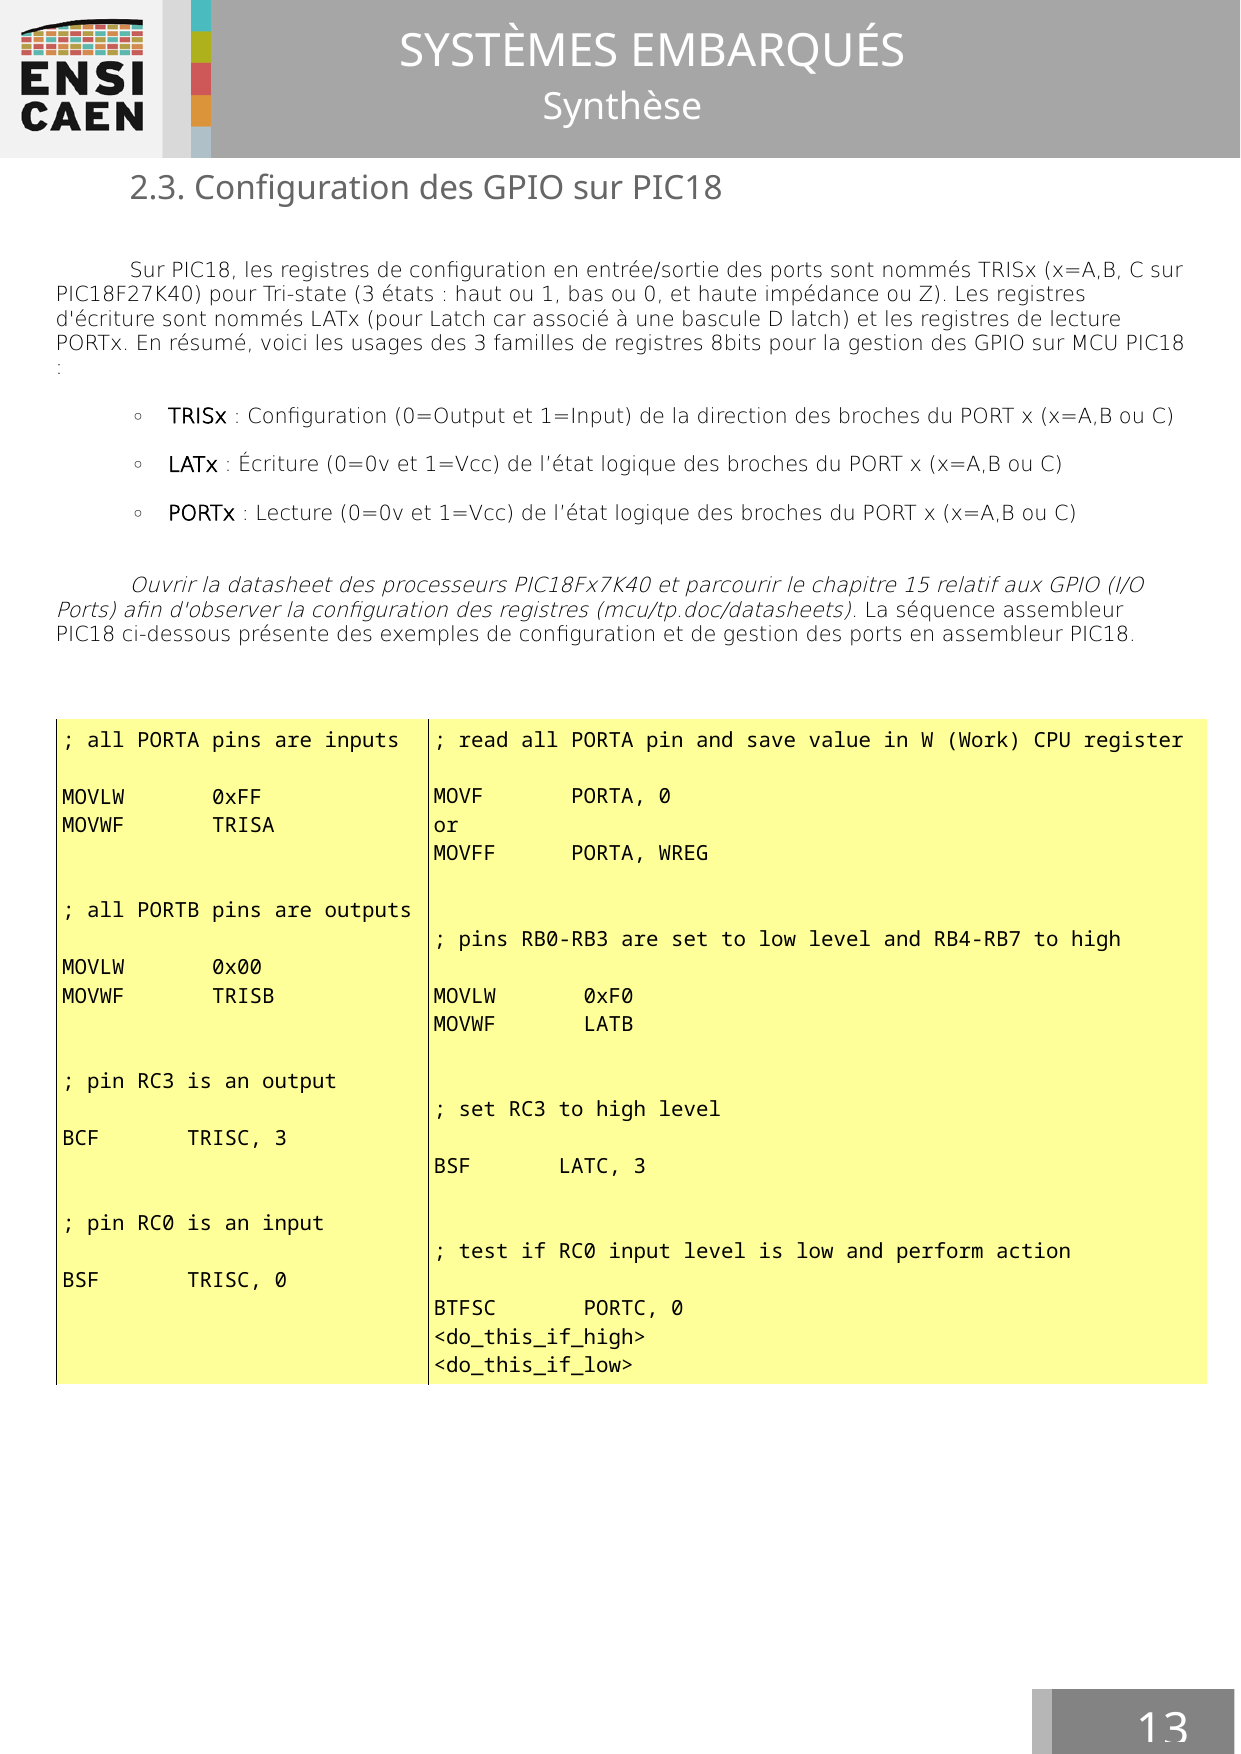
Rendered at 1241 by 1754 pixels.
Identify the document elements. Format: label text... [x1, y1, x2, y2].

picture [0, 0, 1241, 158]
list LATx : Écriture (0=0v et 1=Vcc) de l’état logique des broches du PORT x (x=A,B ou C) [130, 452, 1189, 476]
text Ouvrir la datasheet des processeurs PIC18Fx7K40 et parcourir le chapitre 15 relatif aux GPIO (I/O Ports) afin d'observer la configuration des registres (mcu/tp.doc/datasheets). La séquence assembleur PIC18 ci-dessous présente des exemples de configuration et de gestion des ports en assembleur PIC18. [55, 573, 1189, 646]
text Sur PIC18, les registres de configuration en entrée/sortie des ports sont nommés TRISx (x=A,B, C sur PIC18F27K40) pour Tri-state (3 états : haut ou 1, bas ou 0, et haute impédance ou Z). Les registres d'écriture sont nommés LATx (pour Latch car associé à une bascule D latch) et les registres de lecture PORTx. En résumé, voici les usages des 3 familles de registres 8bits pour la gestion des GPIO sur MCU PIC18 : [55, 258, 1189, 379]
list PORTx : Lecture (0=0v et 1=Vcc) de l’état logique des broches du PORT x (x=A,B ou C) [130, 501, 1189, 525]
text 2.3. Configuration des GPIO sur PIC18 [55, 164, 1189, 209]
list TRISx : Configuration (0=Output et 1=Input) de la direction des broches du PORT x (x=A,B ou C) [130, 404, 1189, 428]
picture [1032, 1689, 1235, 1754]
table_header ; all PORTA pins are inputs MOVLW 0xFF MOVWF TRISA ; all PORTB pins are outputs MOVLW 0x00 MOVWF TRISB ; pin RC3 is an output BCF TRISC, 3 ; pin RC0 is an input BSF TRISC, 0 [57, 719, 428, 1384]
table_header ; read all PORTA pin and save value in W (Work) CPU register MOVF PORTA, 0 or MOVFF PORTA, WREG ; pins RB0-RB3 are set to low level and RB4-RB7 to high MOVLW 0xF0 MOVWF LATB ; set RC3 to high level BSF LATC, 3 ; test if RC0 input level is low and perform action BTFSC PORTC, 0 <do_this_if_high> <do_this_if_low> [429, 719, 1207, 1384]
